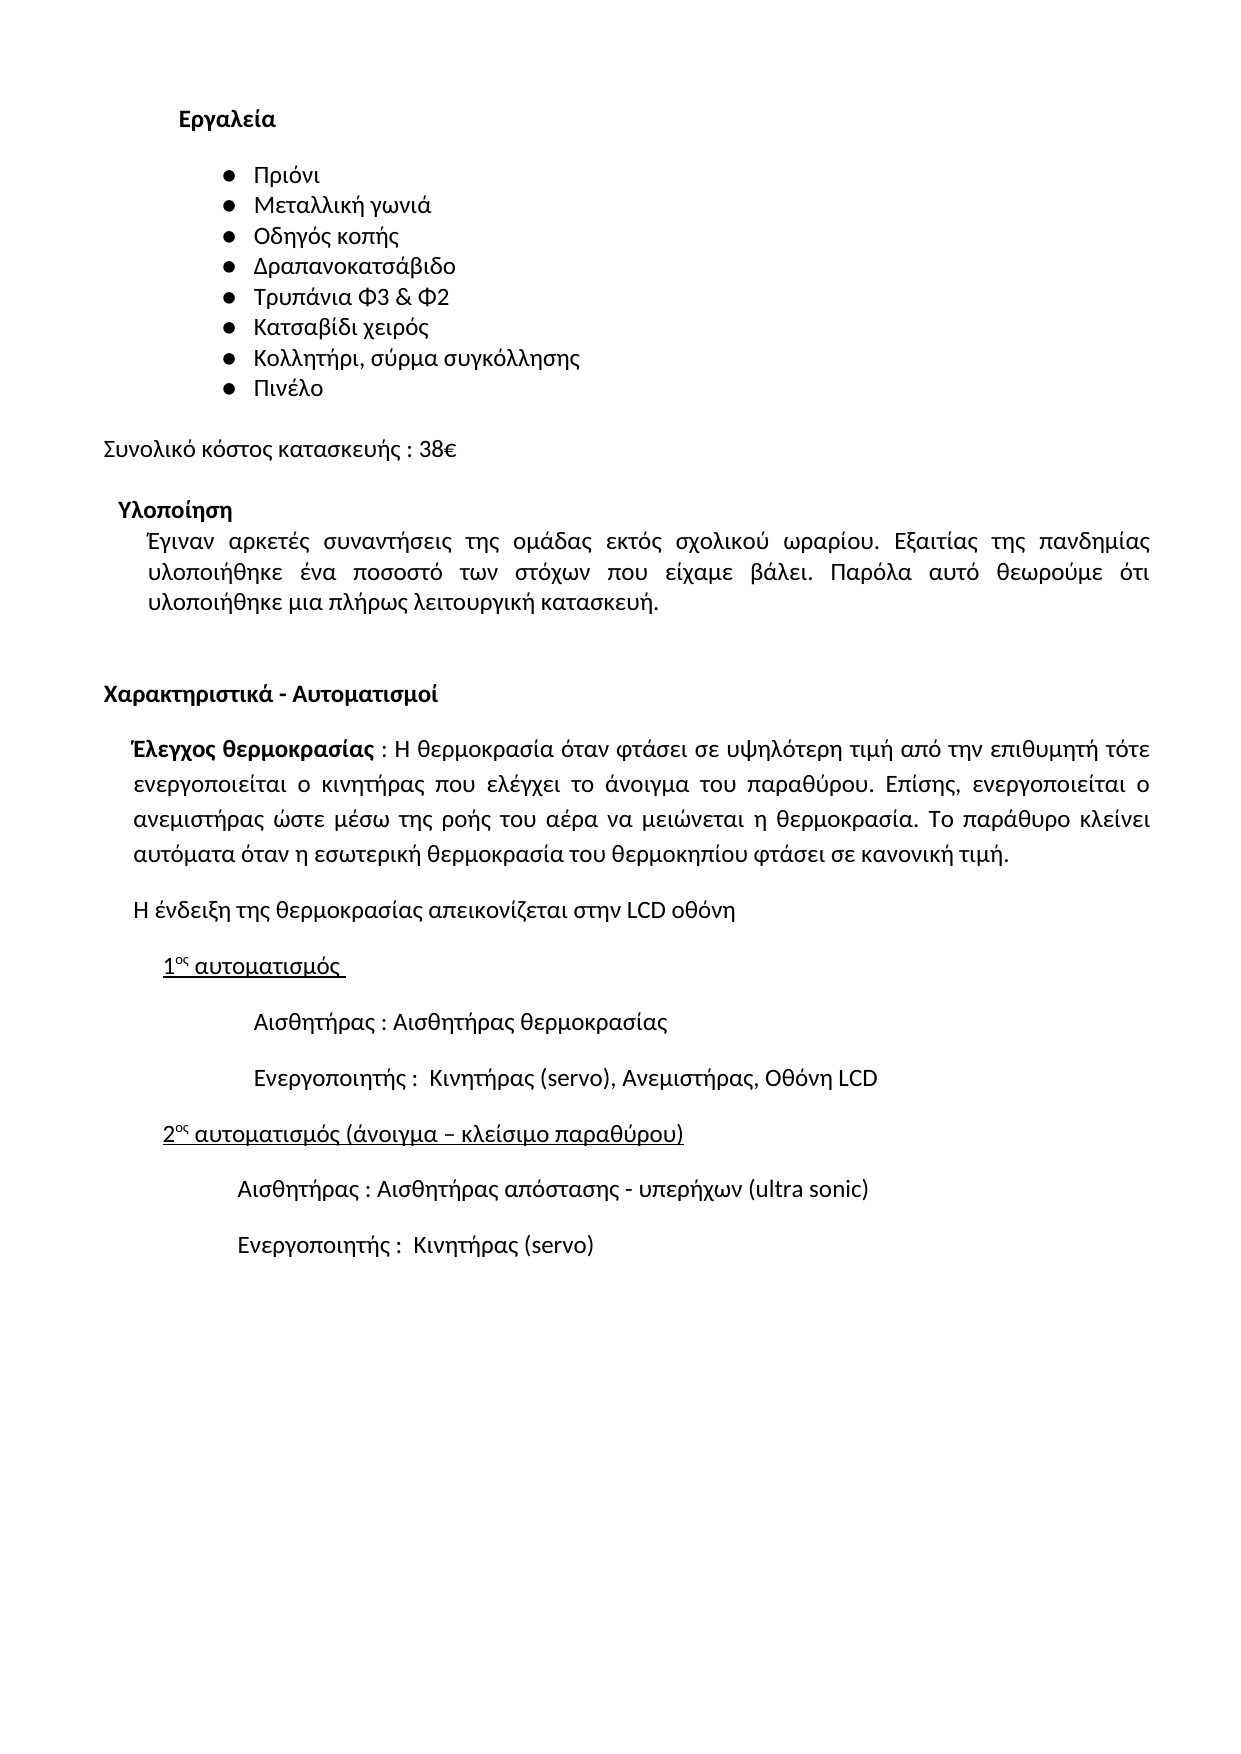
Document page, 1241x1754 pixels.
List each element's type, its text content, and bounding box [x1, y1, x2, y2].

list Δραπανοκατσάβιδο [177, 251, 1152, 281]
text Χαρακτηριστικά - Αυτοματισμοί [103, 678, 1152, 708]
list Πριόνι [177, 159, 1152, 189]
text Αισθητήρας : Αισθητήρας θερμοκρασίας [237, 1006, 1152, 1037]
text Ενεργοποιητής : Κινητήρας (servo) [162, 1229, 1152, 1260]
text Έλεγχος θερμοκρασίας : Η θερμοκρασία όταν φτάσει σε υψηλότερη τιμή από την επιθυμητή τότε ενεργοποιείται ο κινητήρας που ελέγχει το άνοιγμα του παραθύρου. Επίσης, ενεργοποιείται ο ανεμιστήρας ώστε μέσω της ροής του αέρα να μειώνεται η θερμοκρασία. Το παράθυρο κλείνει αυτόματα όταν η εσωτερική θερμοκρασία του θερμοκηπίου φτάσει σε κανονική τιμή. [133, 734, 1152, 869]
text Εργαλεία [178, 103, 1152, 134]
list Μεταλλική γωνιά [177, 189, 1152, 220]
text Αισθητήρας : Αισθητήρας απόστασης - υπερήχων (ultra sonic) [162, 1174, 1152, 1204]
list Κατσαβίδι χειρός [177, 312, 1152, 342]
text 2ος αυτοματισμός (άνοιγμα – κλείσιμο παραθύρου) [162, 1118, 1152, 1148]
text Η ένδειξη της θερμοκρασίας απεικονίζεται στην LCD οθόνη [133, 894, 1152, 925]
text 1ος αυτοματισμός [162, 950, 1152, 981]
list Οδηγός κοπής [177, 220, 1152, 251]
text Ενεργοποιητής : Κινητήρας (servo), Ανεμιστήρας, Οθόνη LCD [237, 1062, 1152, 1092]
text Συνολικό κόστος κατασκευής : 38€ [103, 434, 1152, 464]
text Υλοποίηση [118, 495, 1152, 525]
list Πινέλο [177, 373, 1152, 403]
list Κολλητήρι, σύρμα συγκόλλησης [177, 342, 1152, 373]
list Τρυπάνια Φ3 & Φ2 [177, 281, 1152, 312]
text Έγιναν αρκετές συναντήσεις της ομάδας εκτός σχολικού ωραρίου. Εξαιτίας της πανδημίας υλοποιήθηκε ένα ποσοστό των στόχων που είχαμε βάλει. Παρόλα αυτό θεωρούμε ότι υλοποιήθηκε μια πλήρως λειτουργική κατασκευή. [148, 525, 1152, 617]
